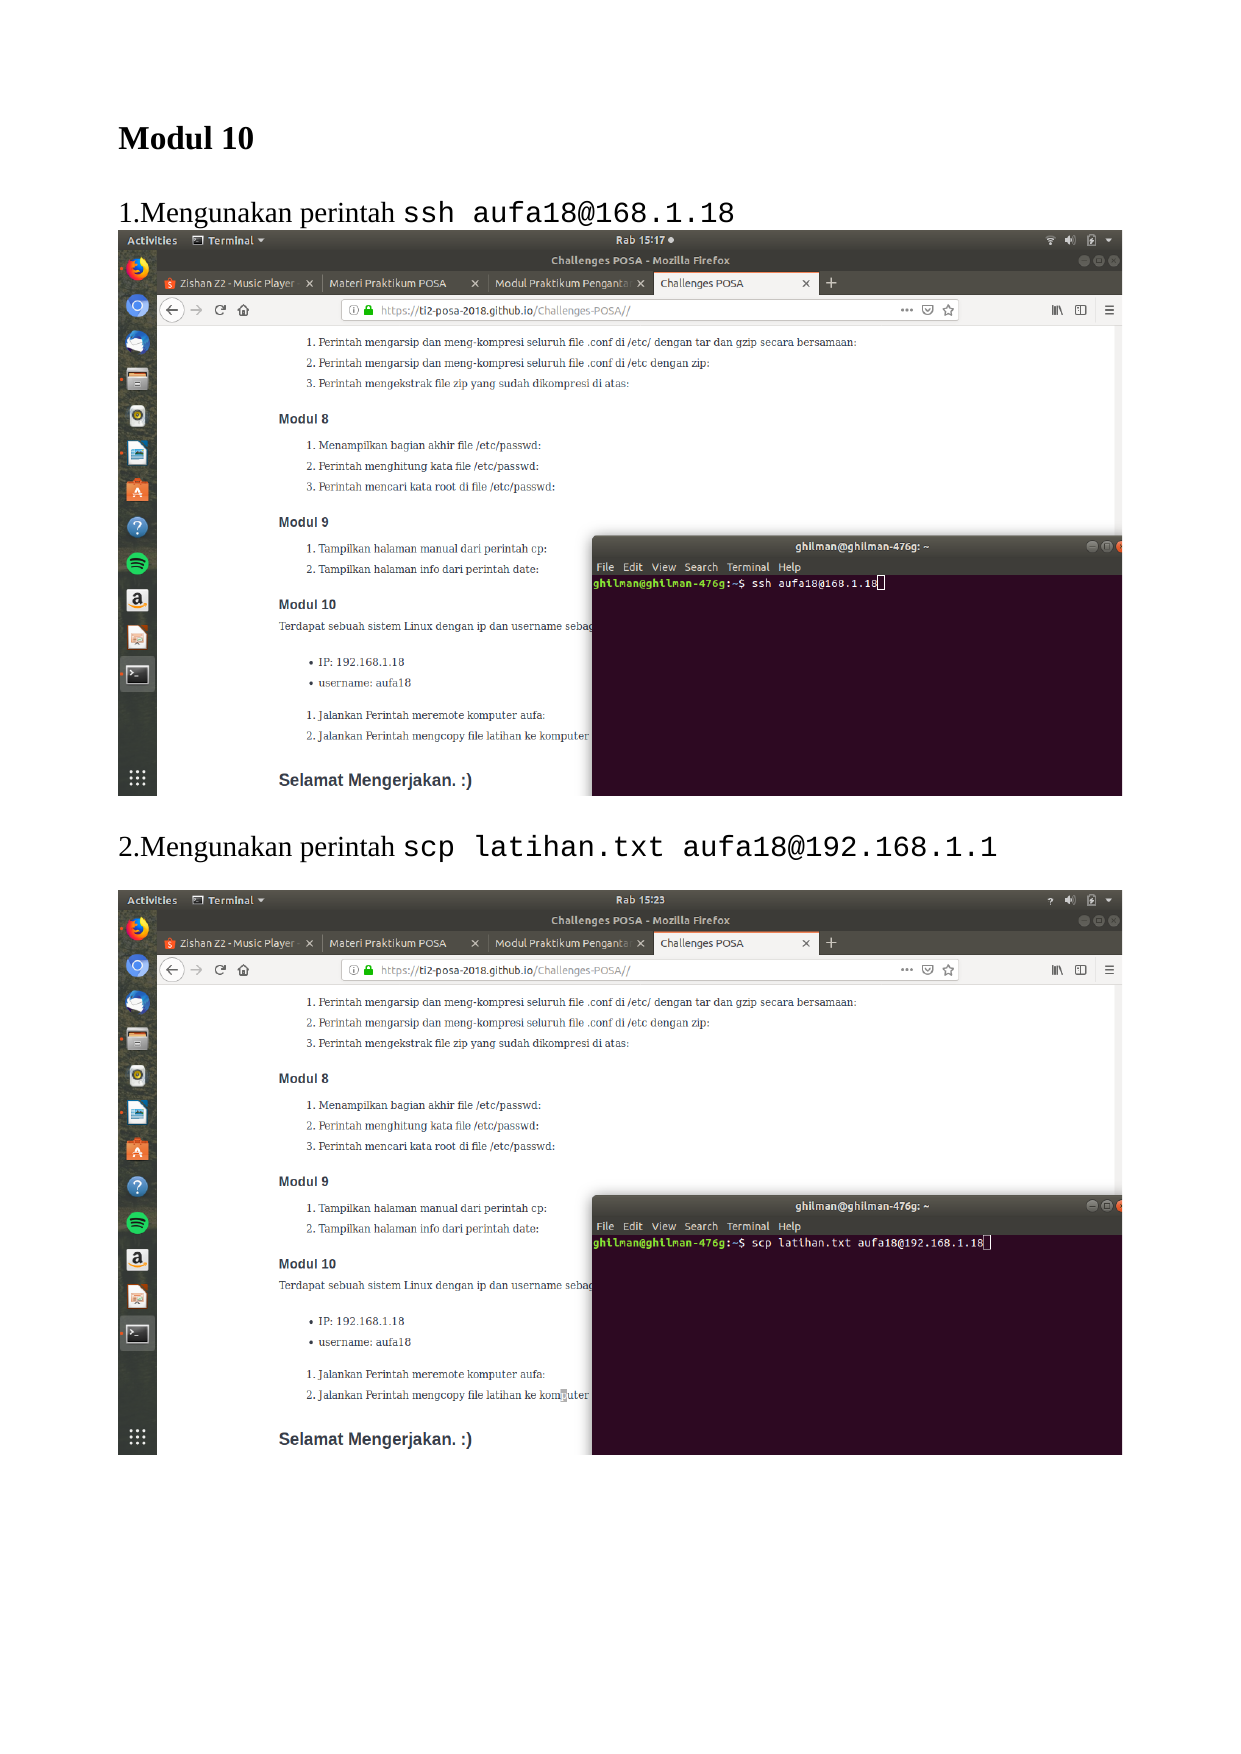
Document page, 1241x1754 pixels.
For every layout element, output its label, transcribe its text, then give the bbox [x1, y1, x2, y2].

text Modul 10 [118, 118, 1122, 156]
picture [118, 890, 1123, 1455]
text 1.Mengunakan perintah ssh aufa18@168.1.18 [118, 195, 1122, 230]
text 2.Mengunakan perintah scp latihan.txt aufa18@192.168.1.1 [118, 829, 1122, 865]
picture [118, 230, 1123, 796]
